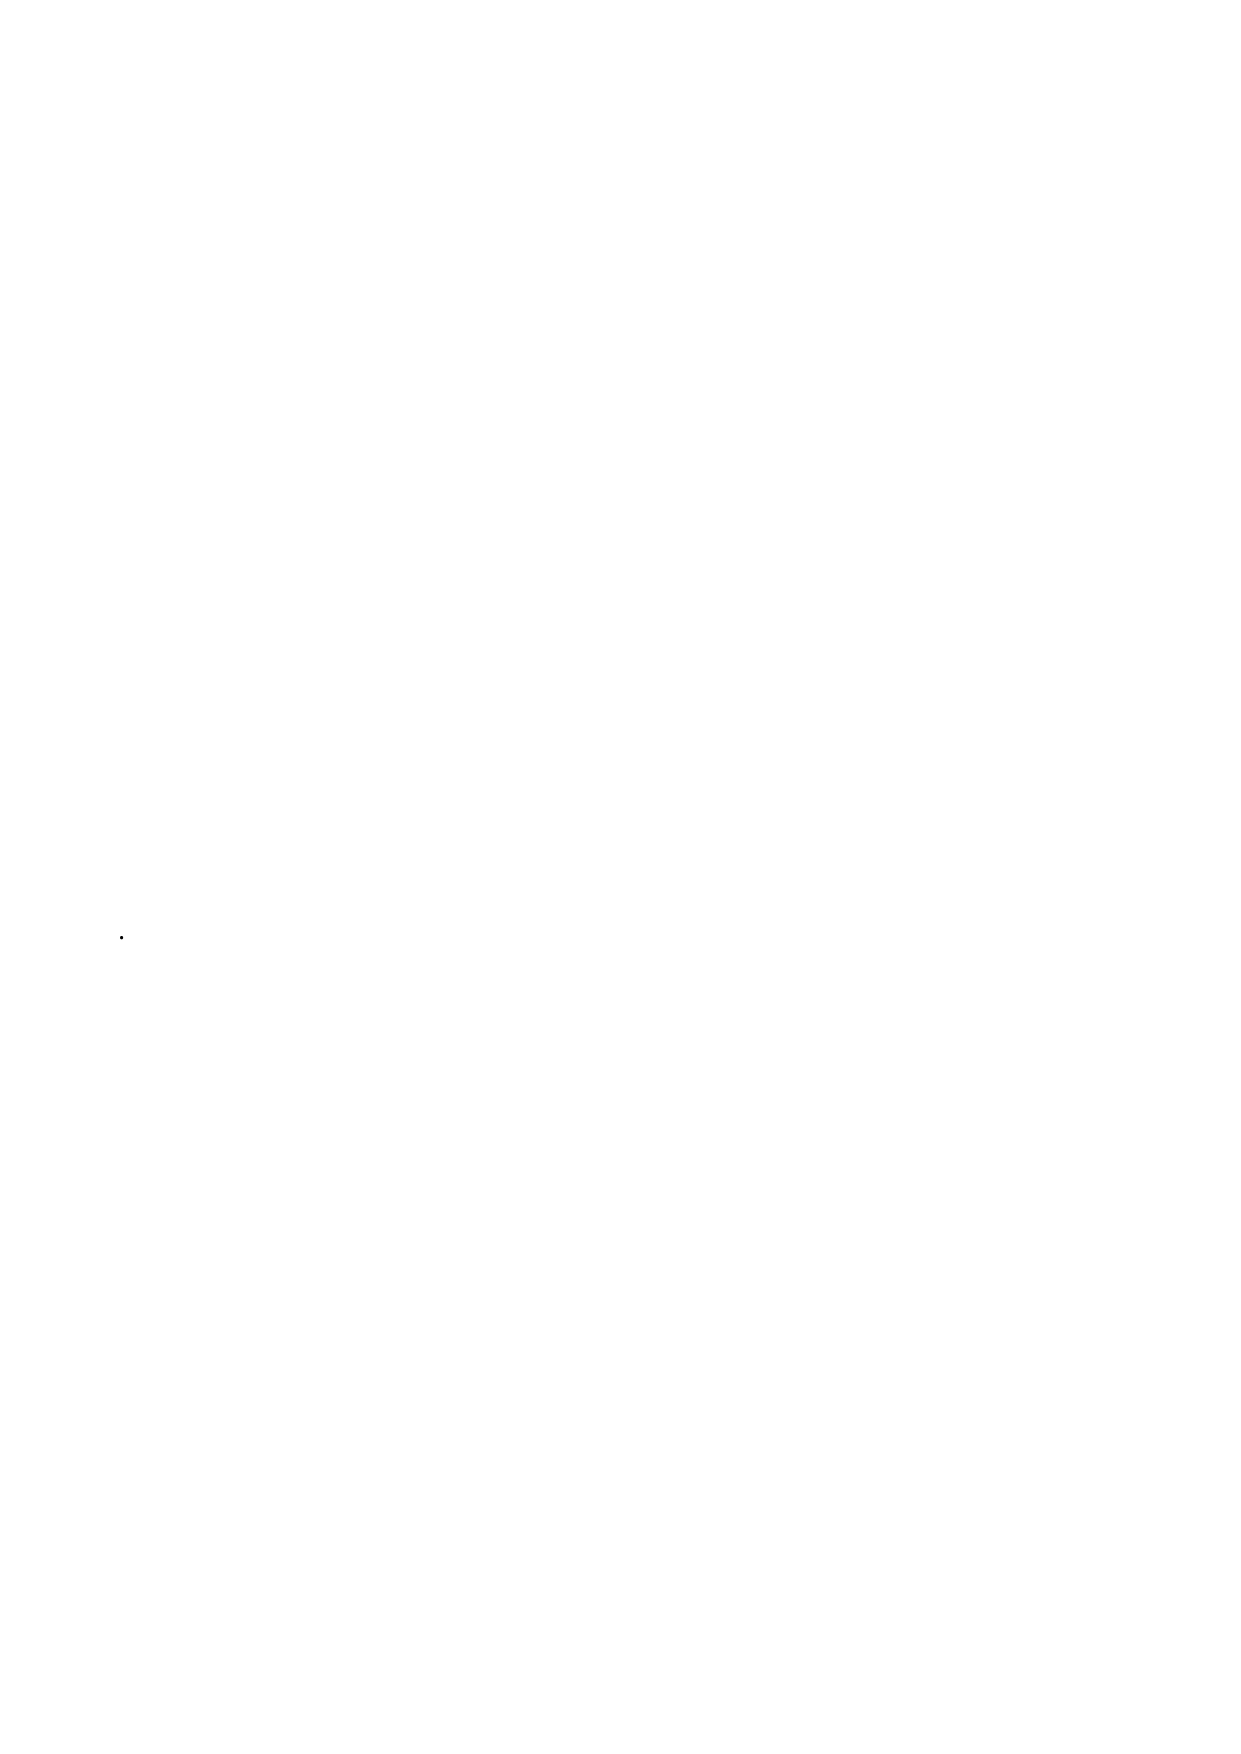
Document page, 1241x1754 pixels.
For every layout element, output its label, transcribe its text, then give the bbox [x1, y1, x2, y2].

text . [118, 913, 1122, 947]
